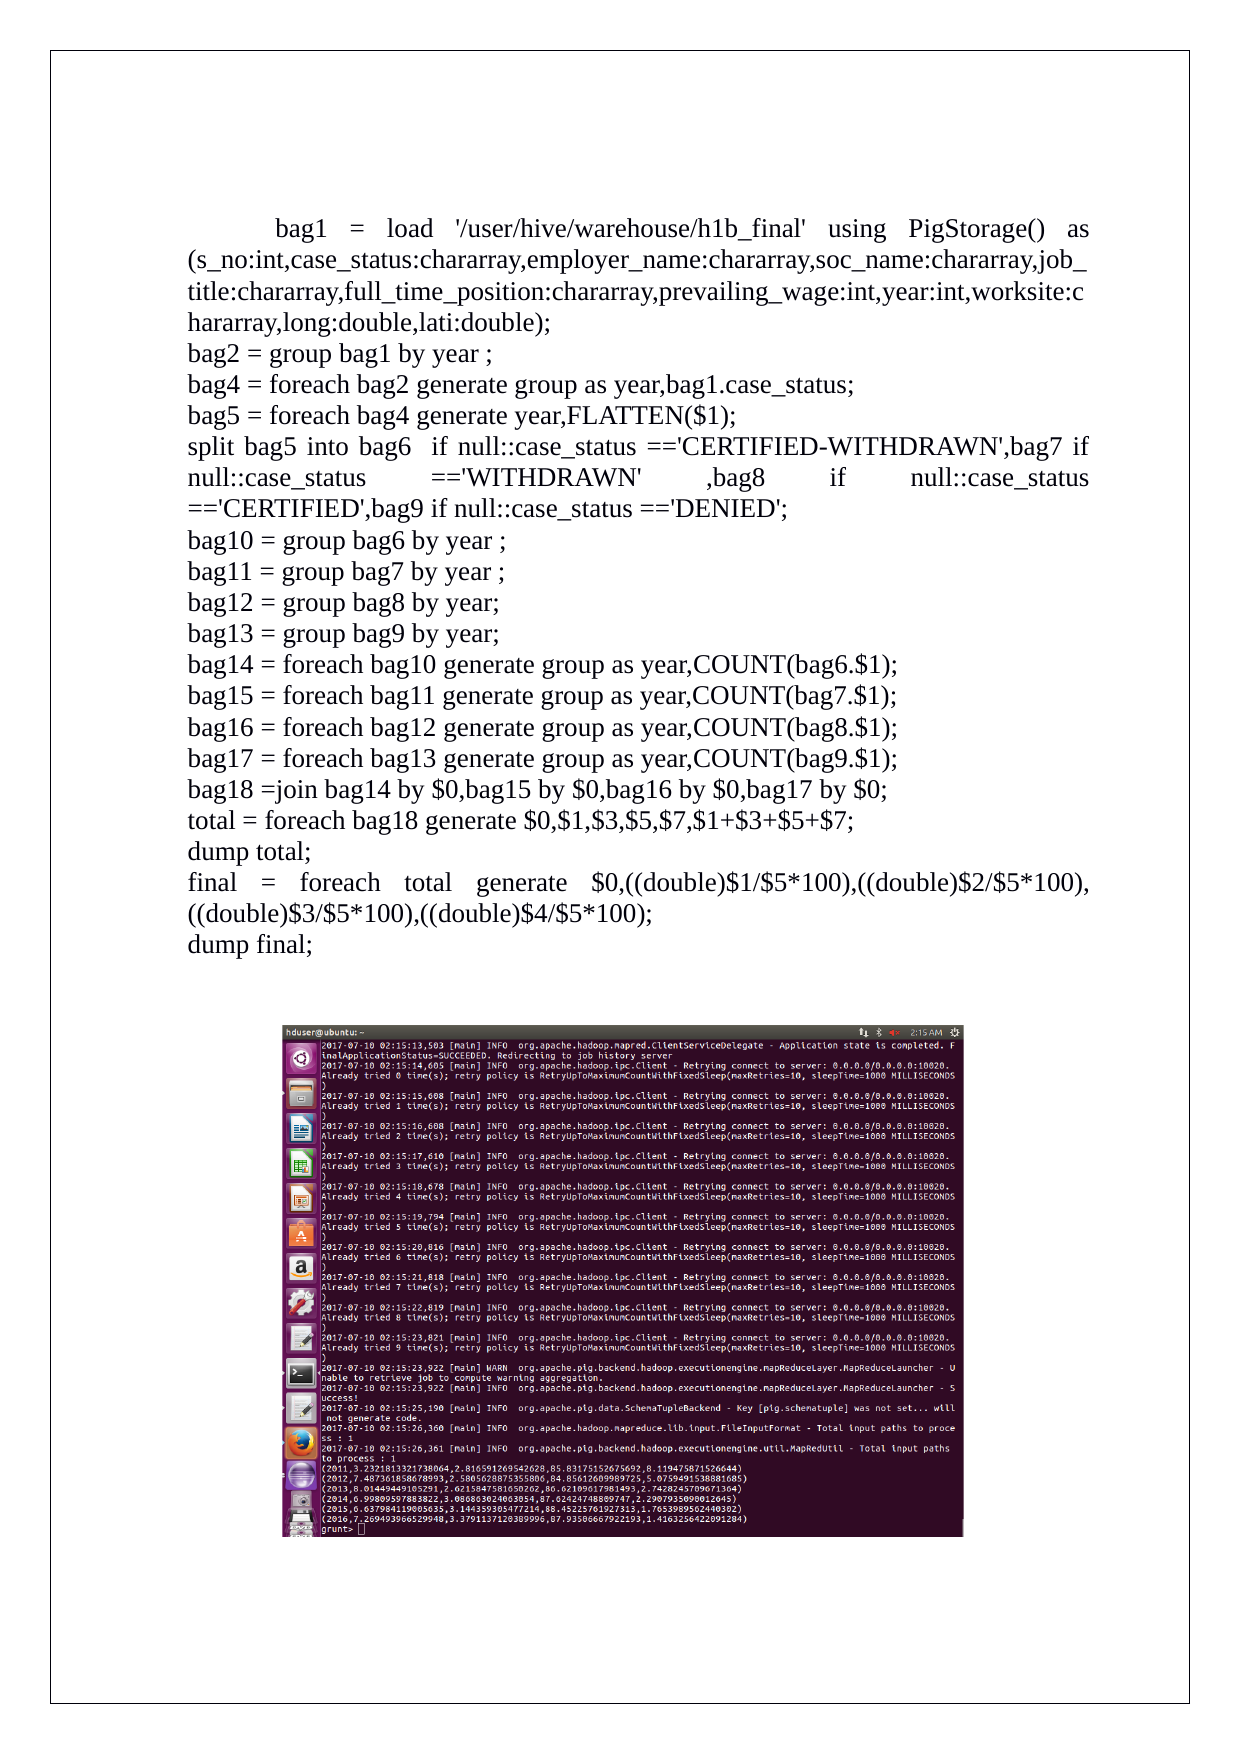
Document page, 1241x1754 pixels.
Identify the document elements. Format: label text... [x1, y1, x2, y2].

text bag10 = group bag6 by year ; [187, 524, 1090, 555]
text bag14 = foreach bag10 generate group as year,COUNT(bag6.$1); [187, 648, 1090, 679]
text bag17 = foreach bag13 generate group as year,COUNT(bag9.$1); [187, 742, 1090, 773]
text dump final; [187, 929, 1090, 960]
text bag13 = group bag9 by year; [187, 617, 1090, 648]
text bag4 = foreach bag2 generate group as year,bag1.case_status; [187, 368, 1090, 399]
text bag5 = foreach bag4 generate year,FLATTEN($1); [187, 399, 1090, 430]
text bag1 = load '/user/hive/warehouse/h1b_final' using PigStorage() as (s_no:int,case_status:chararray,employer_name:chararray,soc_name:chararray,job_title:chararray,full_time_position:chararray,prevailing_wage:int,year:int,worksite:chararray,long:double,lati:double); [187, 212, 1090, 337]
text bag11 = group bag7 by year ; [187, 555, 1090, 586]
text bag15 = foreach bag11 generate group as year,COUNT(bag7.$1); [187, 679, 1090, 711]
text split bag5 into bag6 if null::case_status =='CERTIFIED-WITHDRAWN',bag7 if null::case_status =='WITHDRAWN' ,bag8 if null::case_status =='CERTIFIED',bag9 if null::case_status =='DENIED'; [187, 430, 1090, 524]
text bag16 = foreach bag12 generate group as year,COUNT(bag8.$1); [187, 711, 1090, 742]
text bag12 = group bag8 by year; [187, 586, 1090, 617]
text final = foreach total generate $0,((double)$1/$5*100),((double)$2/$5*100),((double)$3/$5*100),((double)$4/$5*100); [187, 866, 1090, 929]
picture [282, 1025, 964, 1537]
text bag18 =join bag14 by $0,bag15 by $0,bag16 by $0,bag17 by $0; [187, 773, 1090, 804]
text dump total; [187, 835, 1090, 866]
text total = foreach bag18 generate $0,$1,$3,$5,$7,$1+$3+$5+$7; [187, 804, 1090, 835]
text bag2 = group bag1 by year ; [187, 337, 1090, 368]
